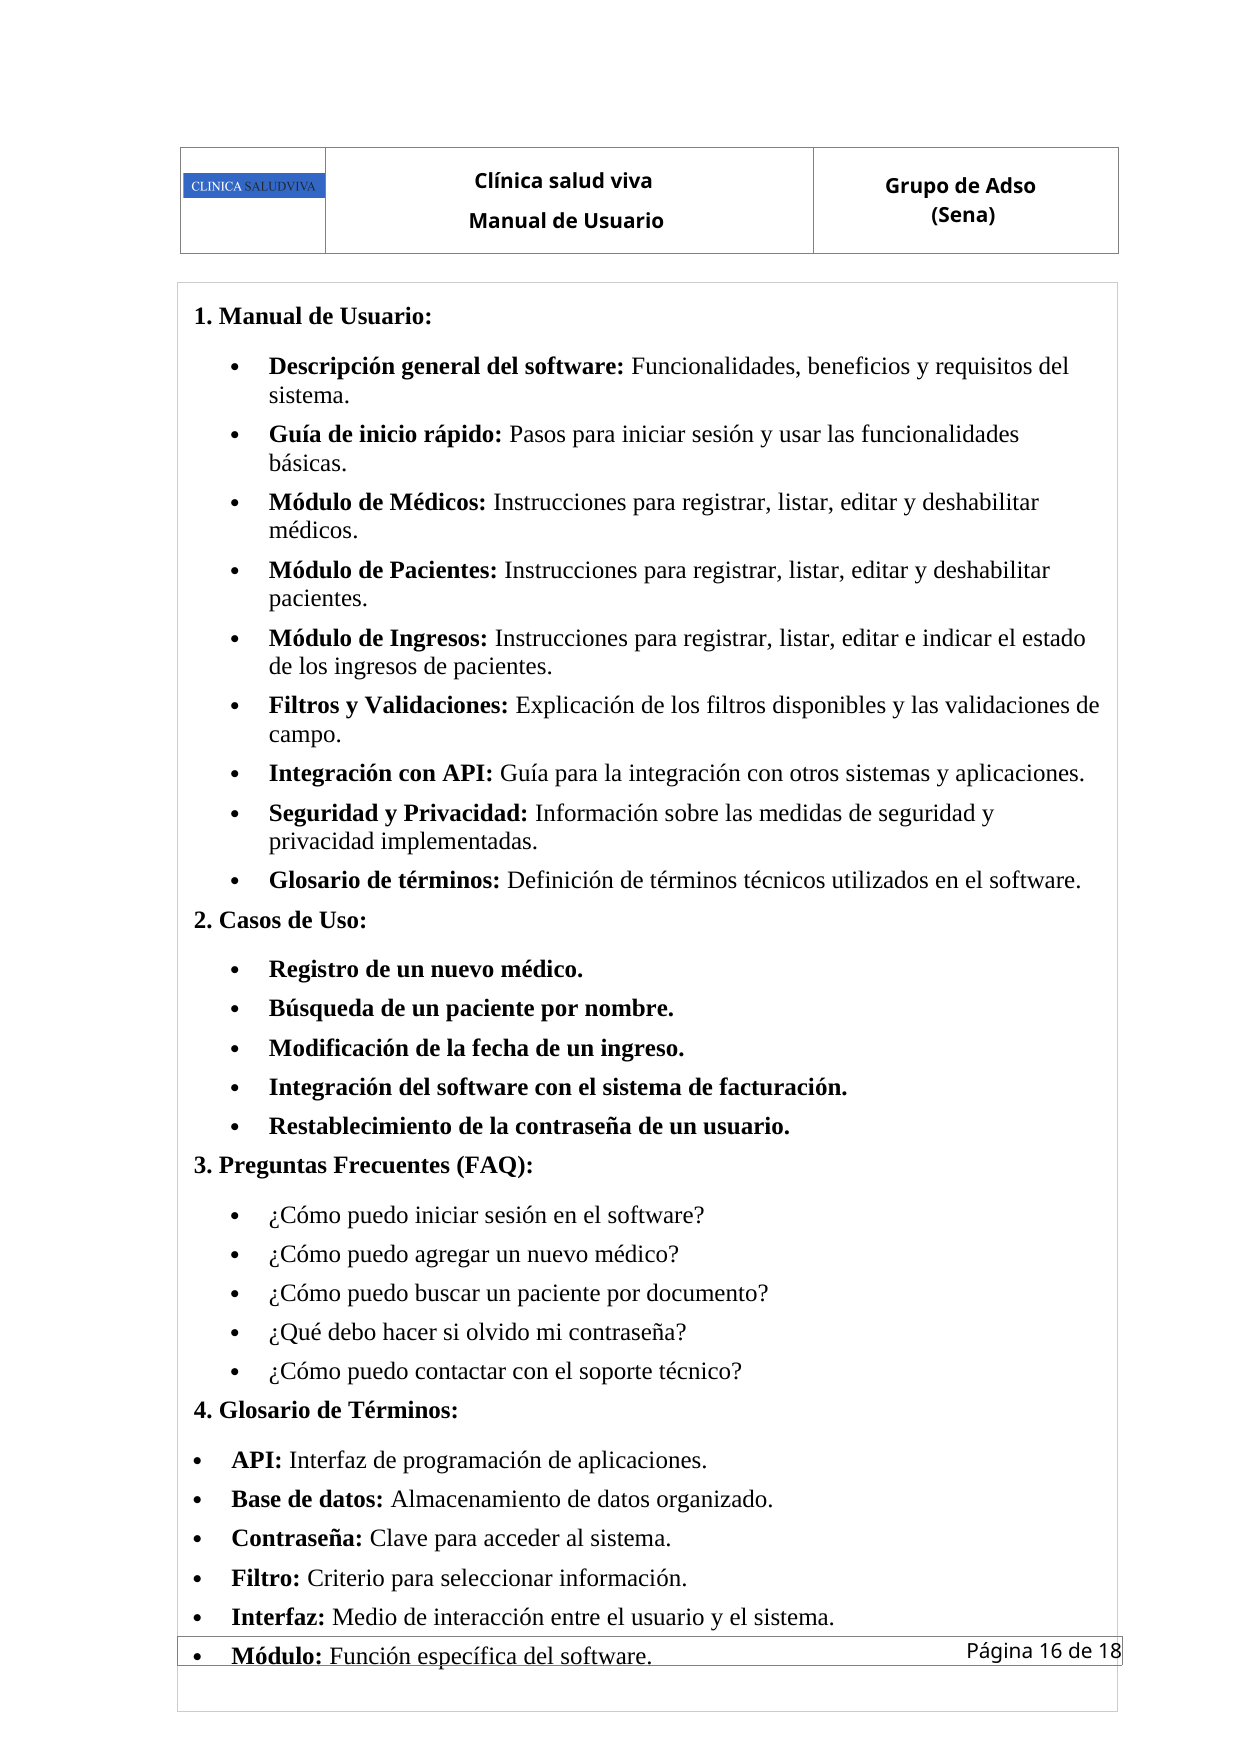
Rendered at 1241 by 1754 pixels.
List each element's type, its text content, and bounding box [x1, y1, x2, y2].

list Filtros y Validaciones: Explicación de los filtros disponibles y las validaciones de campo. [231, 691, 1101, 748]
list Seguridad y Privacidad: Información sobre las medidas de seguridad y privacidad implementadas. [231, 798, 1101, 855]
list ¿Qué debo hacer si olvido mi contraseña? [231, 1317, 1101, 1346]
list Restablecimiento de la contraseña de un usuario. [231, 1111, 1101, 1140]
list Interfaz: Medio de interacción entre el usuario y el sistema. [194, 1602, 1101, 1631]
text 3. Preguntas Frecuentes (FAQ): [194, 1150, 1101, 1179]
list Módulo de Ingresos: Instrucciones para registrar, listar, editar e indicar el estado de los ingresos de pacientes. [231, 623, 1101, 680]
list ¿Cómo puedo contactar con el soporte técnico? [231, 1356, 1101, 1385]
list Integración del software con el sistema de facturación. [231, 1072, 1101, 1101]
list API: Interfaz de programación de aplicaciones. [194, 1445, 1101, 1474]
list Integración con API: Guía para la integración con otros sistemas y aplicaciones. [231, 758, 1101, 787]
list ¿Cómo puedo buscar un paciente por documento? [231, 1278, 1101, 1307]
text 1. Manual de Usuario: [194, 301, 1101, 330]
list ¿Cómo puedo iniciar sesión en el software? [231, 1200, 1101, 1228]
list Guía de inicio rápido: Pasos para iniciar sesión y usar las funcionalidades básicas. [231, 419, 1101, 476]
list Base de datos: Almacenamiento de datos organizado. [194, 1484, 1101, 1513]
list Glosario de términos: Definición de términos técnicos utilizados en el software. [231, 866, 1101, 894]
text 4. Glosario de Términos: [194, 1396, 1101, 1424]
list Módulo de Pacientes: Instrucciones para registrar, listar, editar y deshabilitar pacientes. [231, 555, 1101, 612]
text 2. Casos de Uso: [194, 905, 1101, 933]
list Contraseña: Clave para acceder al sistema. [194, 1523, 1101, 1552]
list Registro de un nuevo médico. [231, 954, 1101, 983]
list Modificación de la fecha de un ingreso. [231, 1033, 1101, 1061]
list ¿Cómo puedo agregar un nuevo médico? [231, 1239, 1101, 1268]
list Módulo de Médicos: Instrucciones para registrar, listar, editar y deshabilitar médicos. [231, 487, 1101, 544]
list Descripción general del software: Funcionalidades, beneficios y requisitos del sistema. [231, 351, 1101, 408]
list Búsqueda de un paciente por nombre. [231, 993, 1101, 1022]
list Filtro: Criterio para seleccionar información. [194, 1563, 1101, 1591]
